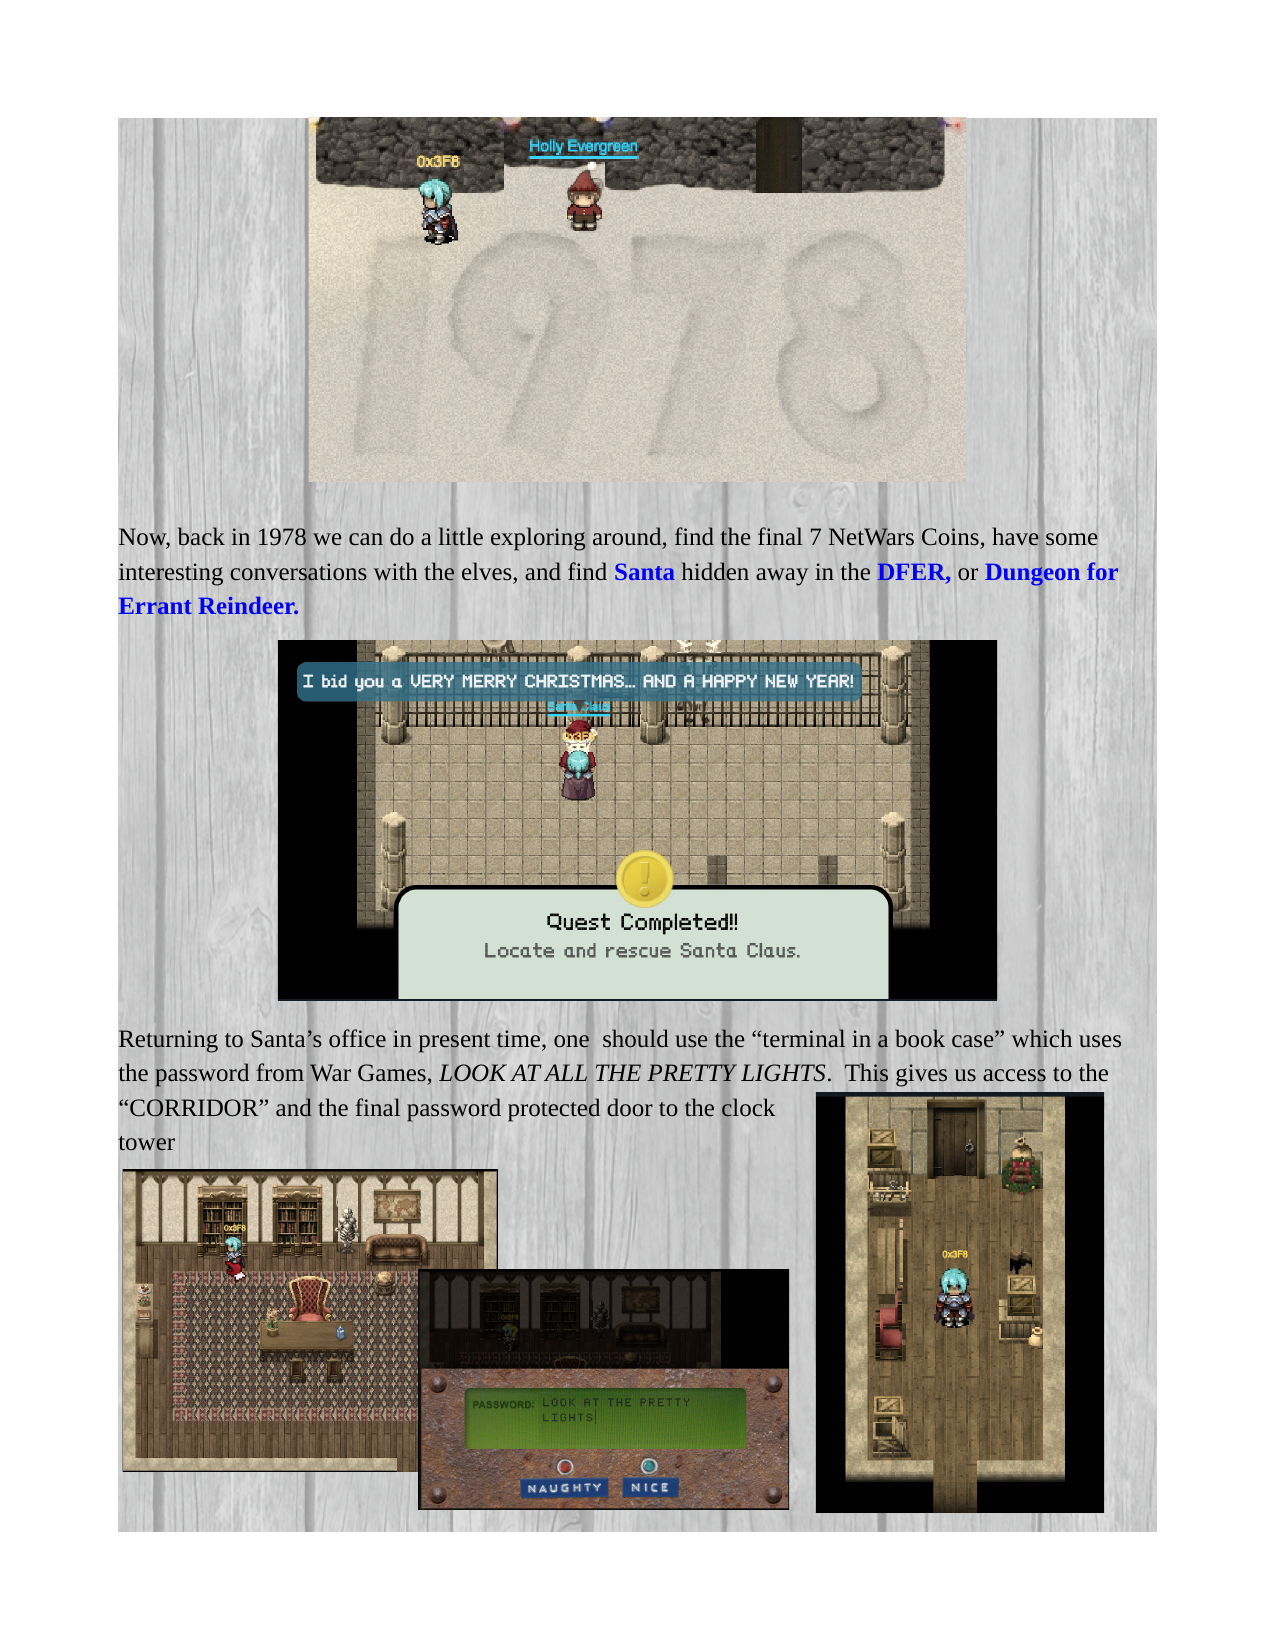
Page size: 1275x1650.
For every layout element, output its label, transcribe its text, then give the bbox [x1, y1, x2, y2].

picture [118, 117, 1157, 522]
picture [118, 620, 1157, 1024]
text Now, back in 1978 we can do a little exploring around, find the final 7 NetWars Coins, have some interesting conversations with the elves, and find Santa hidden away in the DFER, or Dungeon for Errant Reindeer. [118, 522, 1157, 620]
picture [118, 1092, 1157, 1532]
text Returning to Santa’s office in present time, one should use the “terminal in a book case” which uses the password from War Games, LOOK AT ALL THE PRETTY LIGHTS. This gives us access to the “CORRIDOR” and the final password protected door to the clock tower [118, 1024, 1157, 1156]
